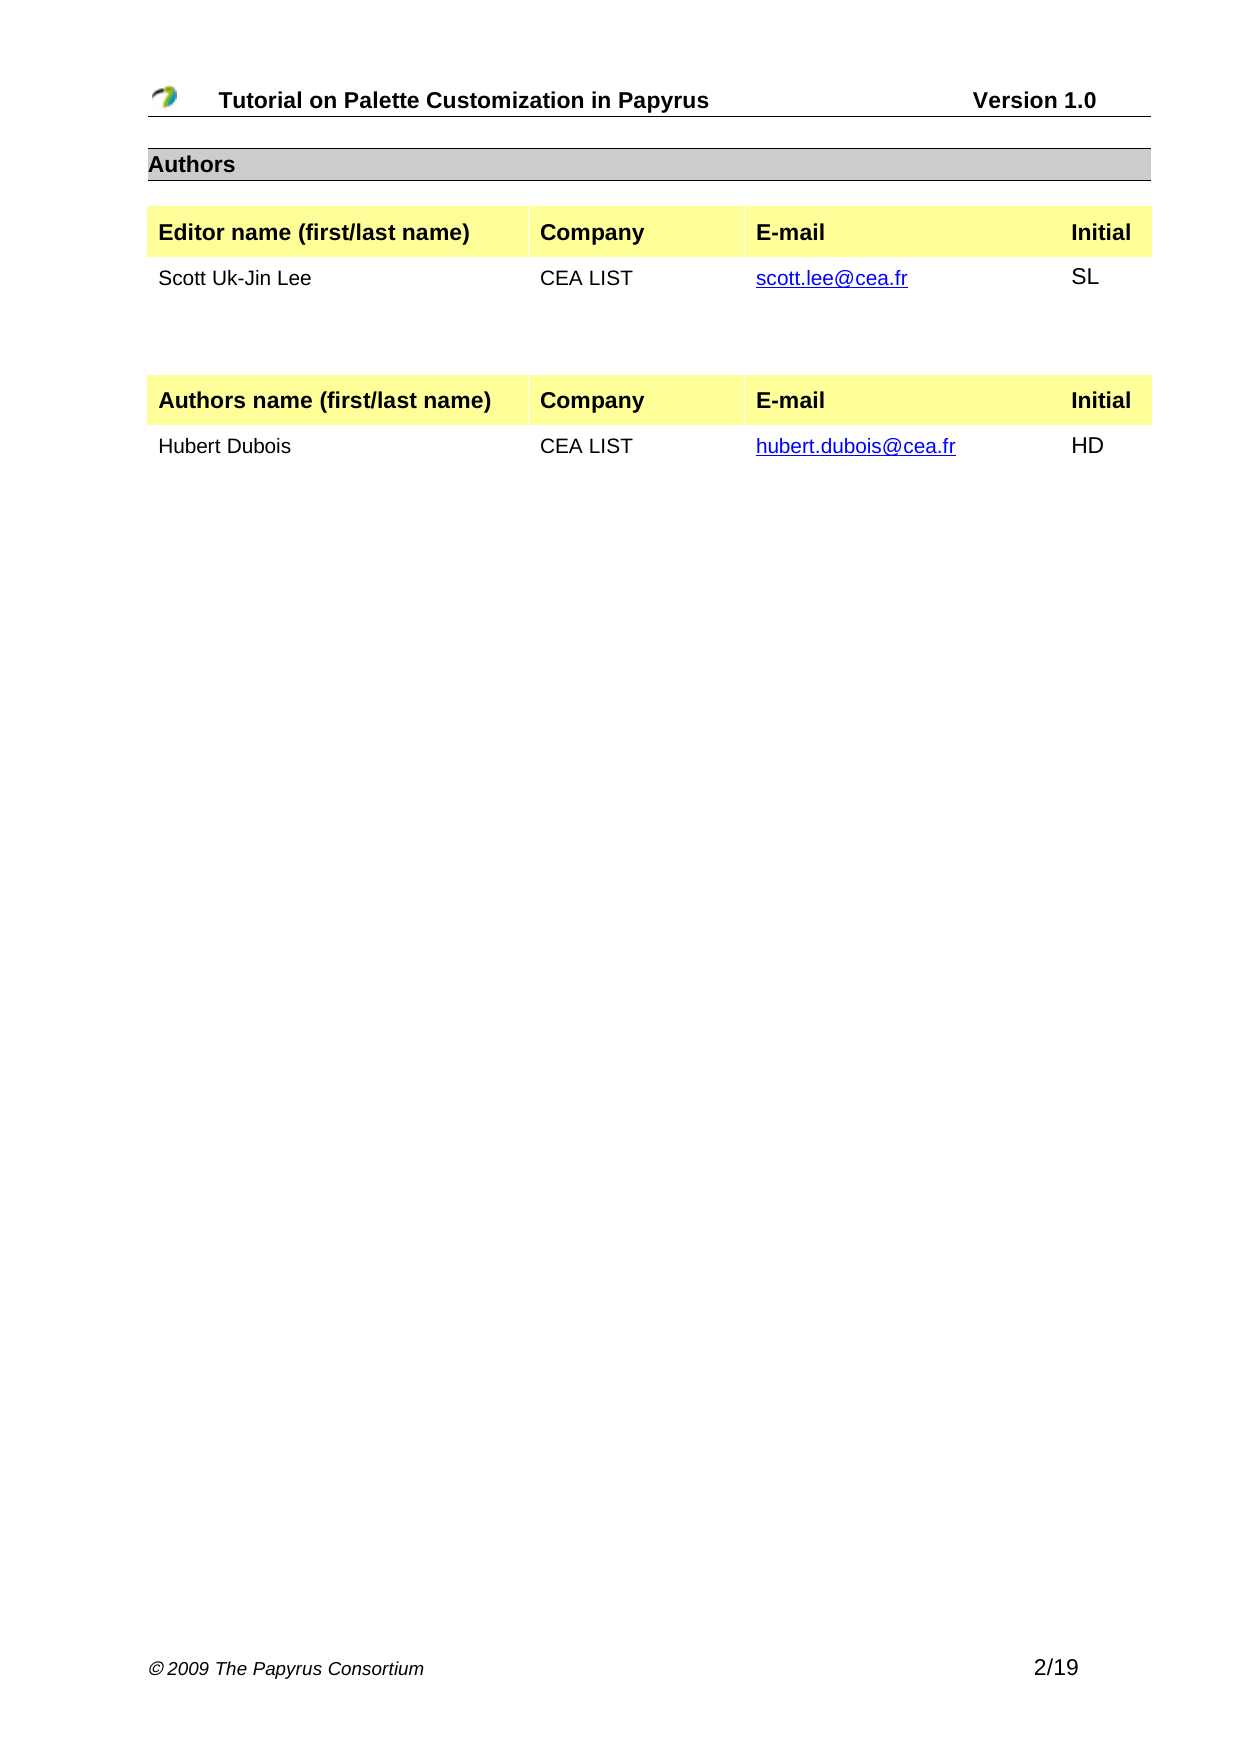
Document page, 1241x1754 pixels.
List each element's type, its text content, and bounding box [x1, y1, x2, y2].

table_cell CEA LIST [529, 425, 744, 464]
picture [152, 84, 177, 110]
table_header E-mail [745, 375, 1060, 425]
table_header Company [529, 206, 744, 257]
table_header Initial [1060, 375, 1152, 425]
subtitle Authors [148, 149, 1151, 180]
table_cell SL [1060, 257, 1152, 296]
table_cell HD [1060, 425, 1152, 464]
table_header Initial [1060, 206, 1152, 257]
table_cell hubert.dubois@cea.fr [745, 425, 1060, 464]
table_header Authors name (first/last name) [147, 375, 528, 425]
table_header Company [529, 375, 744, 425]
table_header E-mail [745, 206, 1060, 257]
table_cell Hubert Dubois [147, 425, 528, 464]
table_header Editor name (first/last name) [147, 206, 528, 257]
table_cell CEA LIST [529, 257, 744, 296]
table_cell Scott Uk-Jin Lee [147, 257, 528, 296]
table_cell scott.lee@cea.fr [745, 257, 1060, 296]
